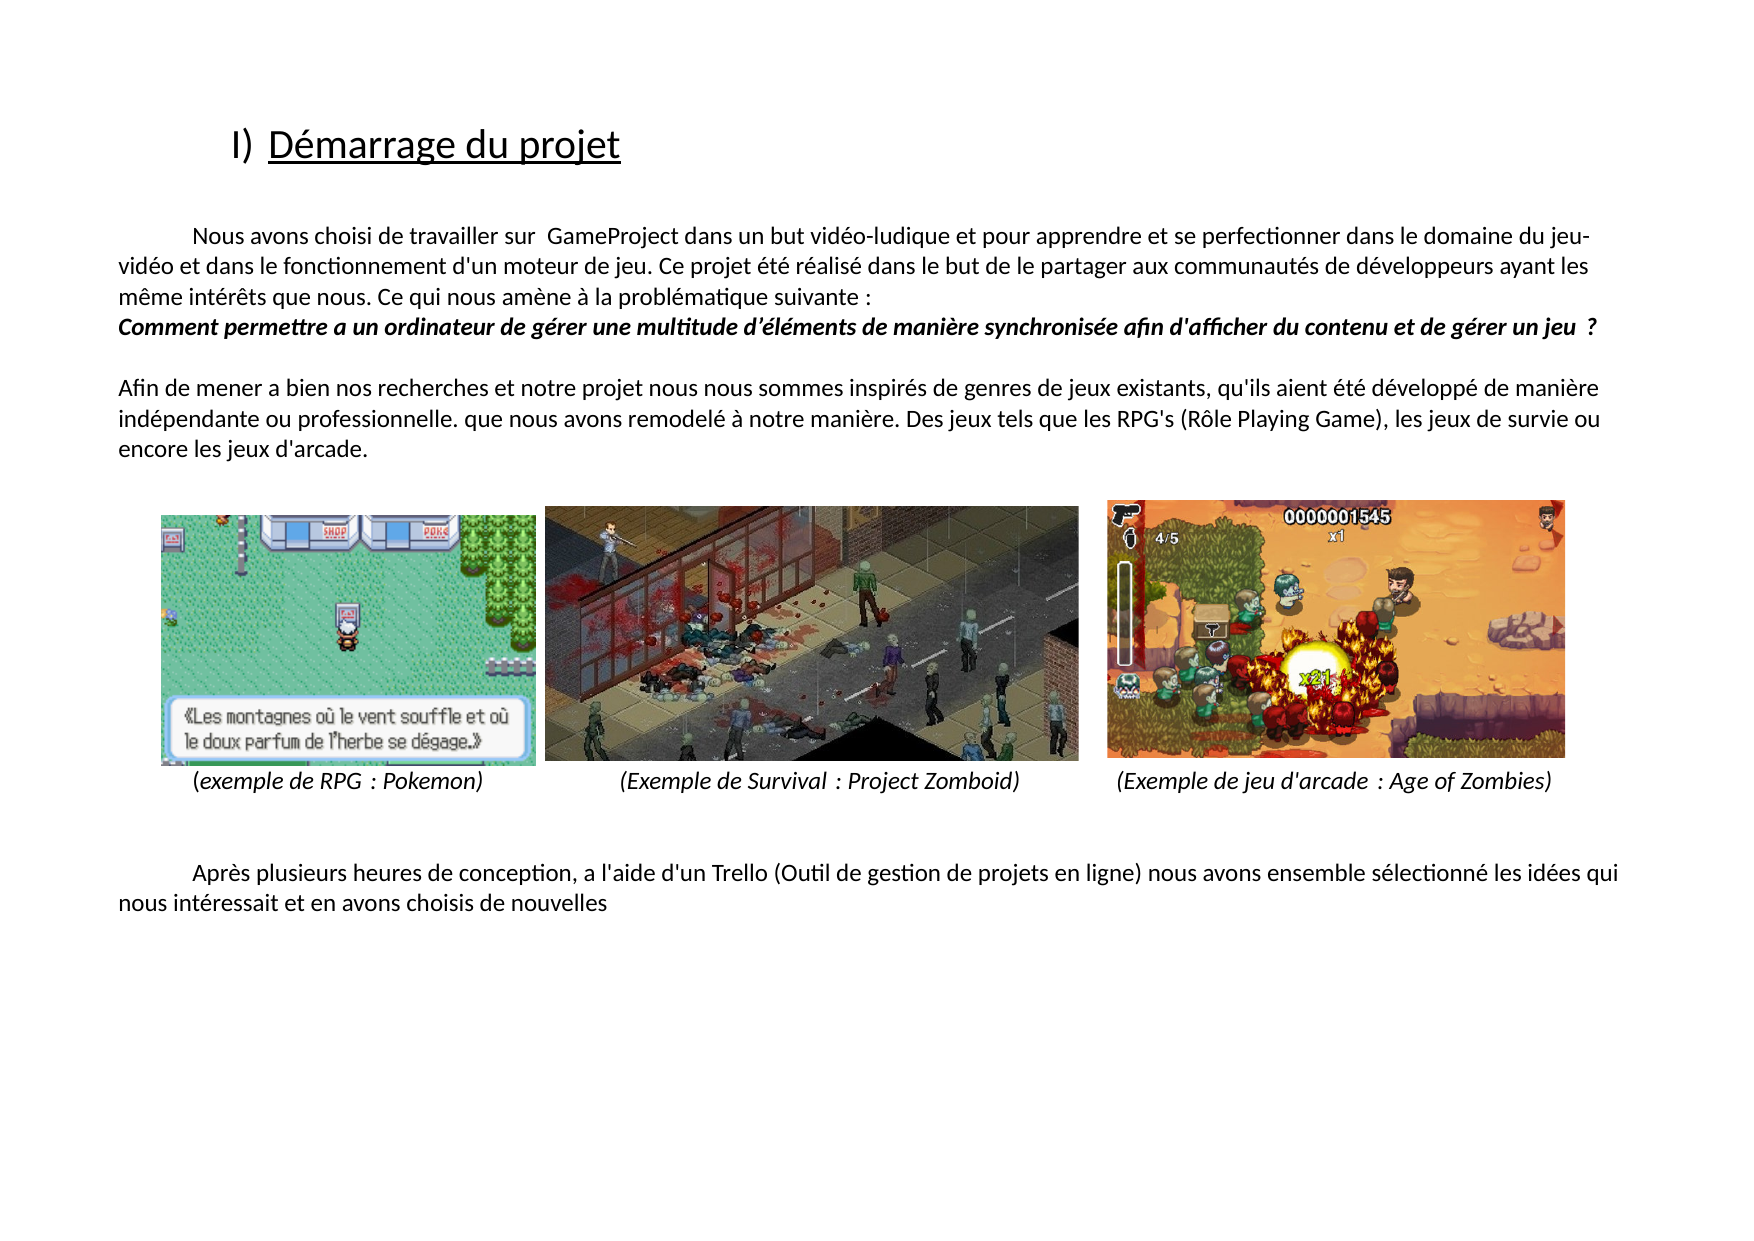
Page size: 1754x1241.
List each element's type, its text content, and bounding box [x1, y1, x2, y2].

picture [545, 506, 1079, 761]
text Nous avons choisi de travailler sur GameProject dans un but vidéo-ludique et pour apprendre et se perfectionner dans le domaine du jeu-vidéo et dans le fonctionnement d'un moteur de jeu. Ce projet été réalisé dans le but de le partager aux communautés de développeurs ayant les même intérêts que nous. Ce qui nous amène à la problématique suivante : [118, 220, 1636, 311]
text Comment permettre a un ordinateur de gérer une multitude d’éléments de manière synchronisée afin d'afficher du contenu et de gérer un jeu ? [118, 311, 1636, 342]
text (exemple de RPG : Pokemon) (Exemple de Survival : Project Zomboid) (Exemple de jeu d'arcade : Age of Zombies) [118, 494, 1636, 796]
picture [1107, 500, 1566, 758]
list Démarrage du projet [231, 118, 1636, 169]
text Afin de mener a bien nos recherches et notre projet nous nous sommes inspirés de genres de jeux existants, qu'ils aient été développé de manière indépendante ou professionnelle. que nous avons remodelé à notre manière. Des jeux tels que les RPG's (Rôle Playing Game), les jeux de survie ou encore les jeux d'arcade. [118, 372, 1636, 464]
text Après plusieurs heures de conception, a l'aide d'un Trello (Outil de gestion de projets en ligne) nous avons ensemble sélectionné les idées qui nous intéressait et en avons choisis de nouvelles [118, 857, 1636, 918]
picture [161, 515, 536, 766]
